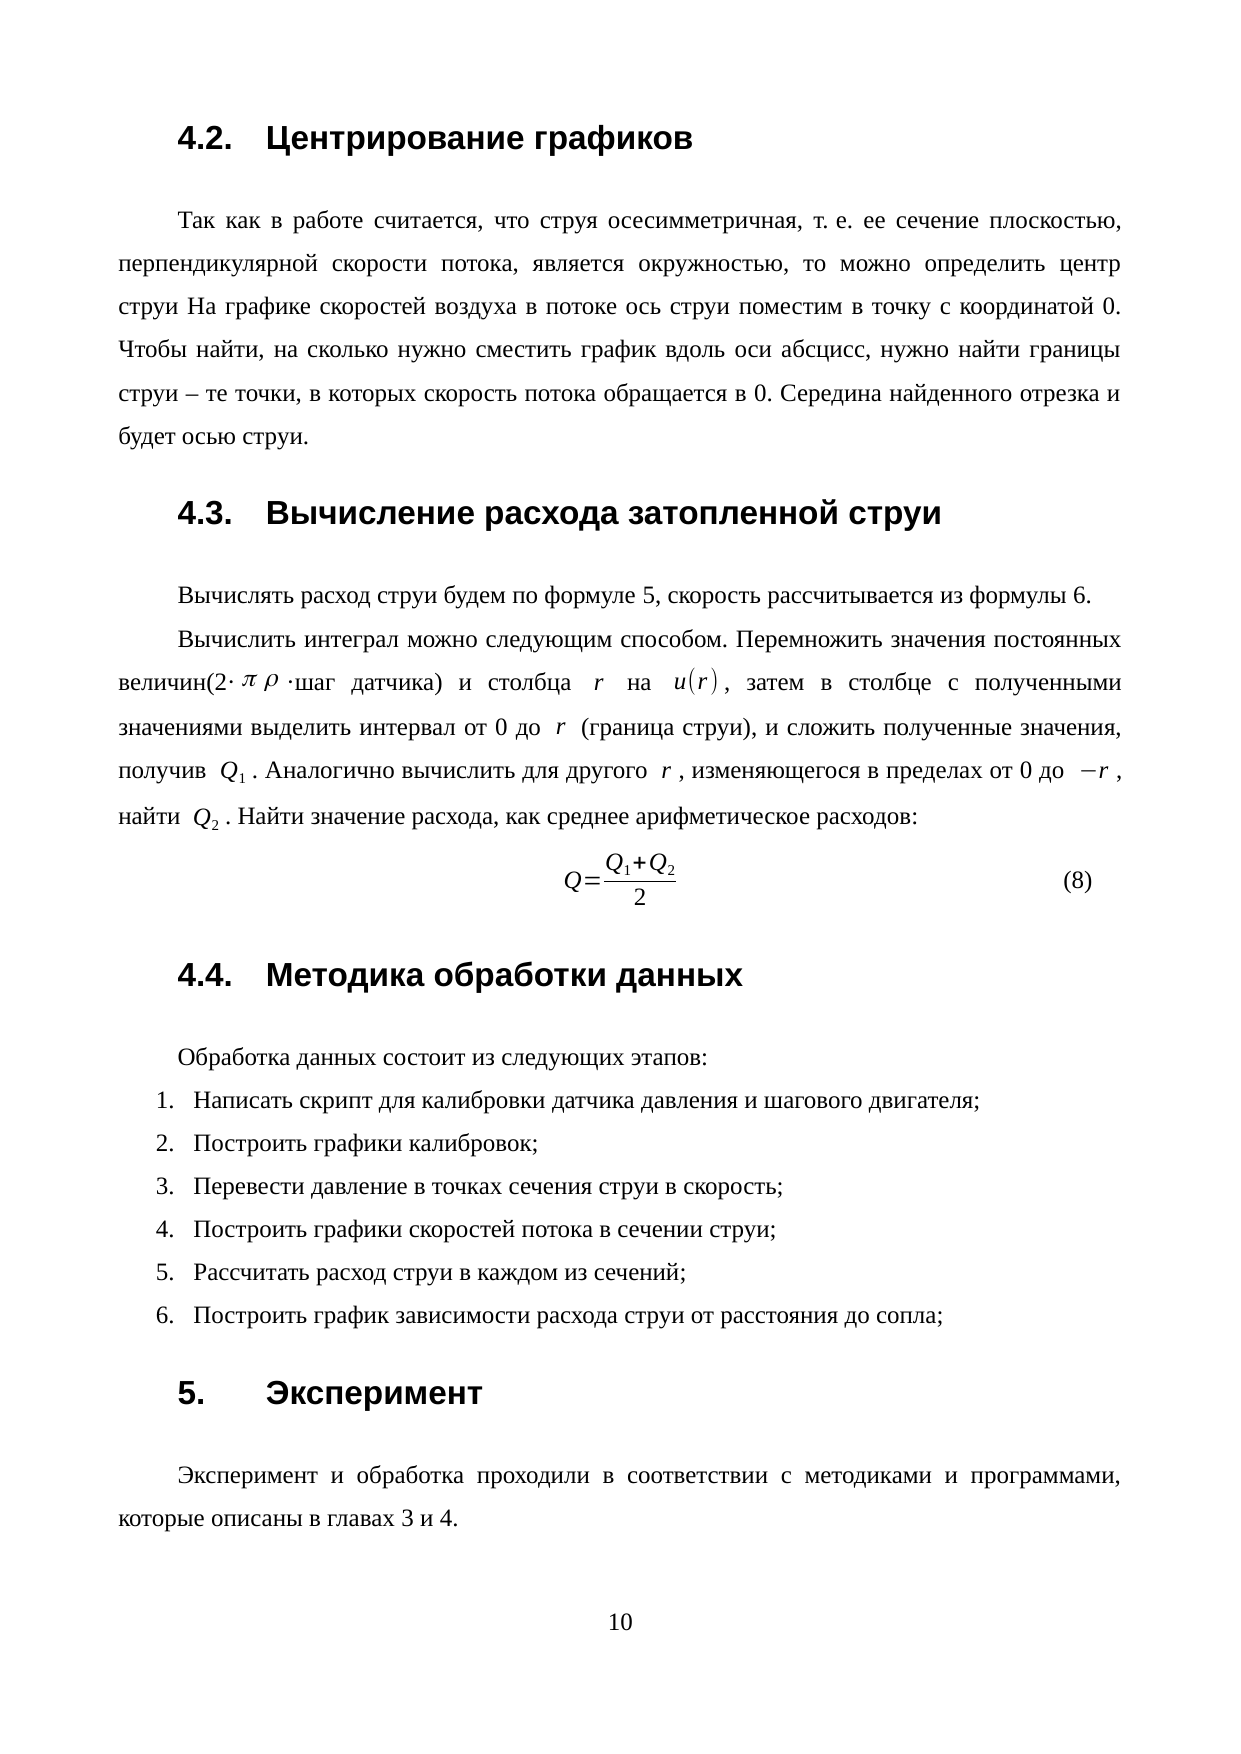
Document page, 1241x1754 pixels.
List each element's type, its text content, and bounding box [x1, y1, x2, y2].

list Построить графики калибровок; [156, 1128, 1122, 1157]
text Вычислять расход струи будем по формуле 5, скорость рассчитывается из формулы 6. [118, 581, 1122, 609]
text Вычислить интеграл можно следующим способом. Перемножить значения постоянных величин(2··шаг датчика) и столбца на , затем в столбце с полученными значениями выделить интервал от 0 до (граница струи), и сложить полученные значения, получив . Аналогично вычислить для другого , изменяющегося в пределах от 0 до , найти . Найти значение расхода, как среднее арифметическое расходов: [118, 624, 1122, 834]
subtitle Центрирование графиков [118, 118, 1122, 157]
text Так как в работе считается, что струя осесимметричная, т. е. ее сечение плоскостью, перпендикулярной скорости потока, является окружностью, то можно определить центр струи На графике скоростей воздуха в потоке ось струи поместим в точку с координатой 0. Чтобы найти, на сколько нужно сместить график вдоль оси абсцисс, нужно найти границы струи – те точки, в которых скорость потока обращается в 0. Середина найденного отрезка и будет осью струи. [118, 205, 1122, 449]
list Рассчитать расход струи в каждом из сечений; [156, 1257, 1122, 1286]
text Эксперимент и обработка проходили в соответствии с методиками и программами, которые описаны в главах 3 и 4. [118, 1460, 1122, 1532]
list Написать скрипт для калибровки датчика давления и шагового двигателя; [156, 1085, 1122, 1114]
list Построить график зависимости расхода струи от расстояния до сопла; [156, 1301, 1122, 1329]
subtitle Методика обработки данных [118, 955, 1122, 993]
list Перевести давление в точках сечения струи в скорость; [156, 1171, 1122, 1200]
list Построить графики скоростей потока в сечении струи; [156, 1214, 1122, 1243]
subtitle Вычисление расхода затопленной струи [118, 493, 1122, 532]
text (8) [118, 848, 1122, 911]
text Обработка данных состоит из следующих этапов: [118, 1042, 1122, 1071]
subtitle Эксперимент [118, 1373, 1122, 1412]
